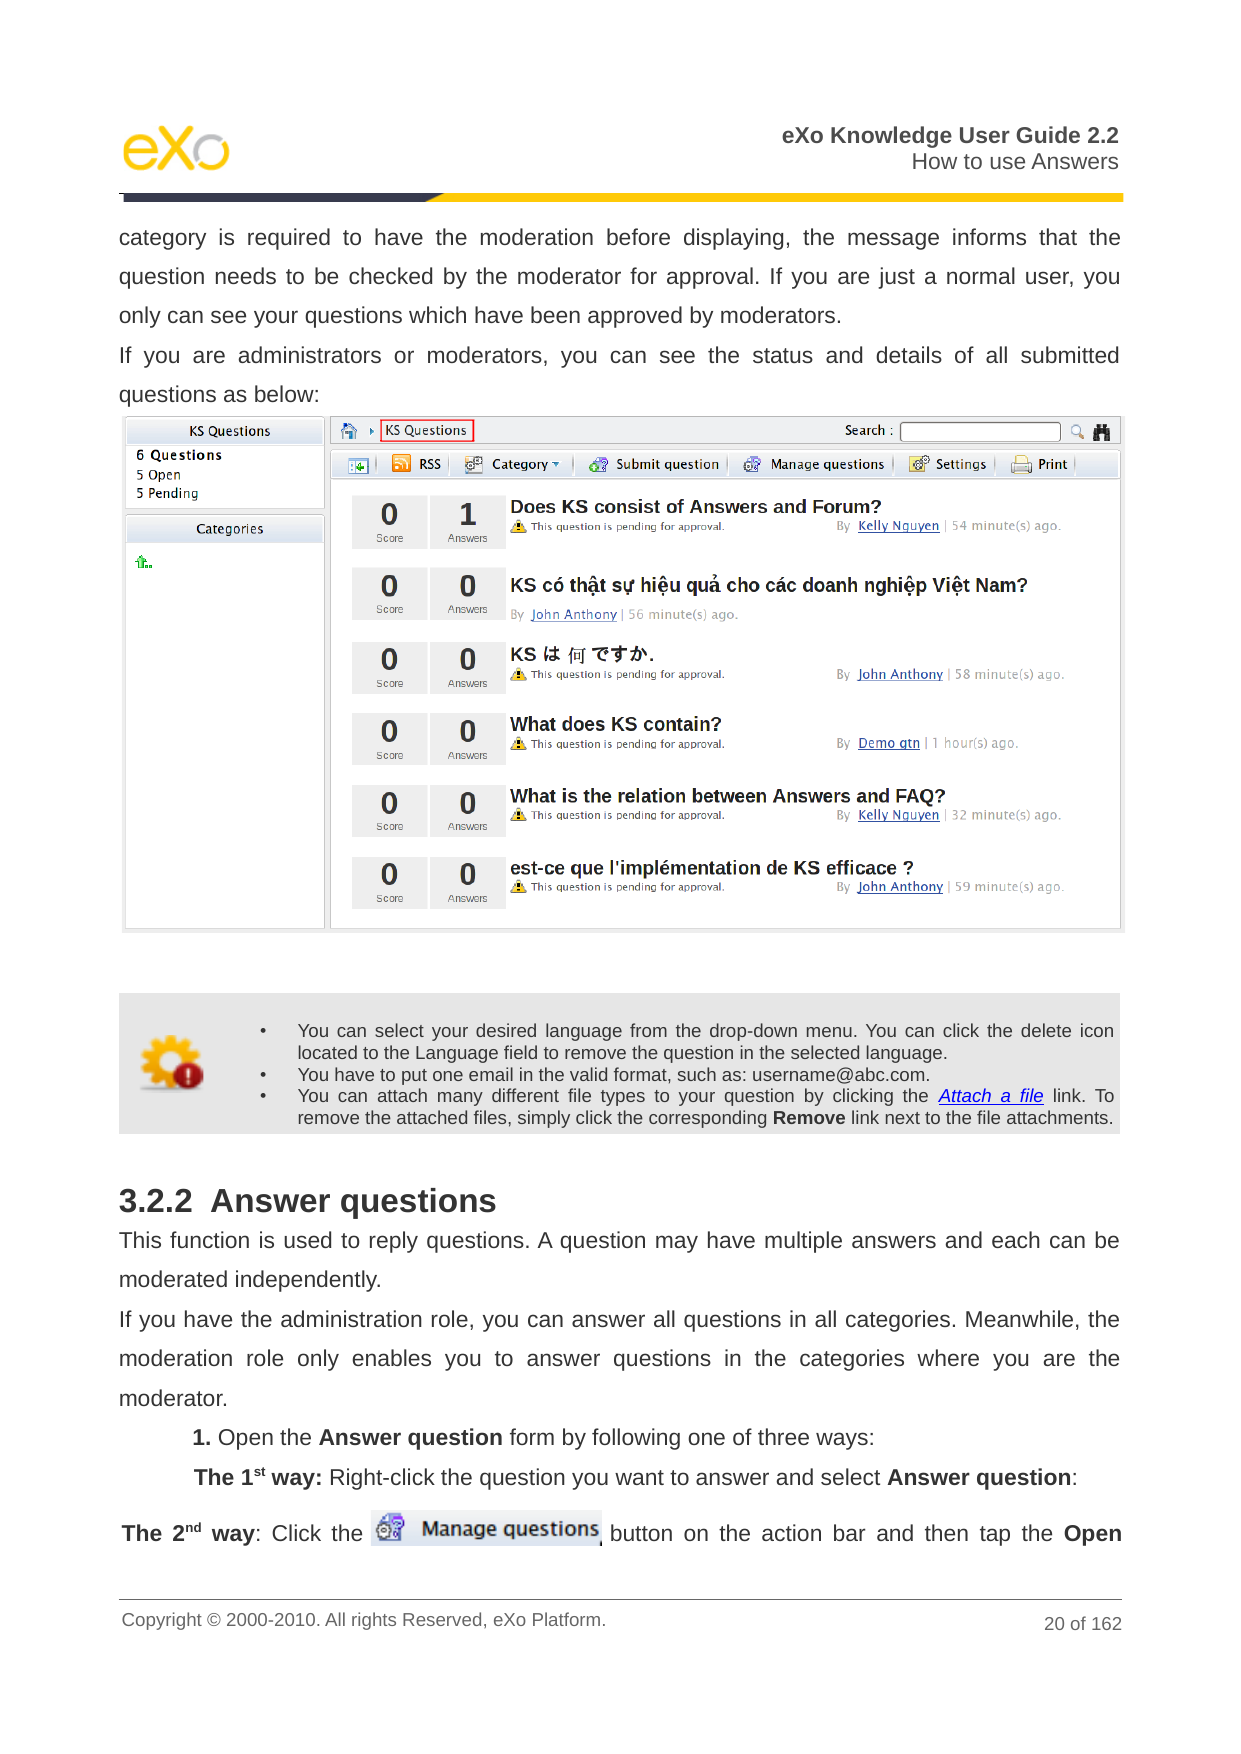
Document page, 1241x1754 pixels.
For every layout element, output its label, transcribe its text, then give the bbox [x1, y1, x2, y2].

picture [370, 1510, 602, 1546]
list The 1st way: Right-click the question you want to answer and select Answer question: [156, 1464, 1122, 1490]
text If you have the administration role, you can answer all questions in all categories. Meanwhile, the moderation role only enables you to answer questions in the categories where you are the moderator. [118, 1306, 1122, 1411]
picture [139, 1035, 204, 1093]
subtitle Answer questions [118, 1181, 1122, 1219]
picture [123, 125, 230, 171]
text If you are administrators or moderators, you can see the status and details of all submitted questions as below: [118, 342, 1122, 408]
picture [123, 193, 1124, 202]
text category is required to have the moderation before displaying, the message informs that the question needs to be checked by the moderator for approval. If you are just a normal user, you only can see your questions which have been approved by moderators. [118, 223, 1122, 329]
text This function is used to reply questions. A question may have multiple answers and each can be moderated independently. [118, 1227, 1122, 1293]
list The 2nd way: Click thebutton on the action bar and then tap the Open [84, 1503, 1122, 1553]
text 1. Open the Answer question form by following one of three ways: [118, 1424, 1122, 1451]
picture [121, 416, 1126, 933]
table_header You can select your desired language from the drop-down menu. You can click the delete icon located to the Language field to remove the question in the selected language. You have to put one email in the valid format, such as: username@abc.com. You can attach many different file types to your question by clicking the Attach a file link. To remove the attached files, simply click the corresponding Remove link next to the file attachments. [217, 993, 1120, 1134]
table_header [119, 993, 217, 1134]
